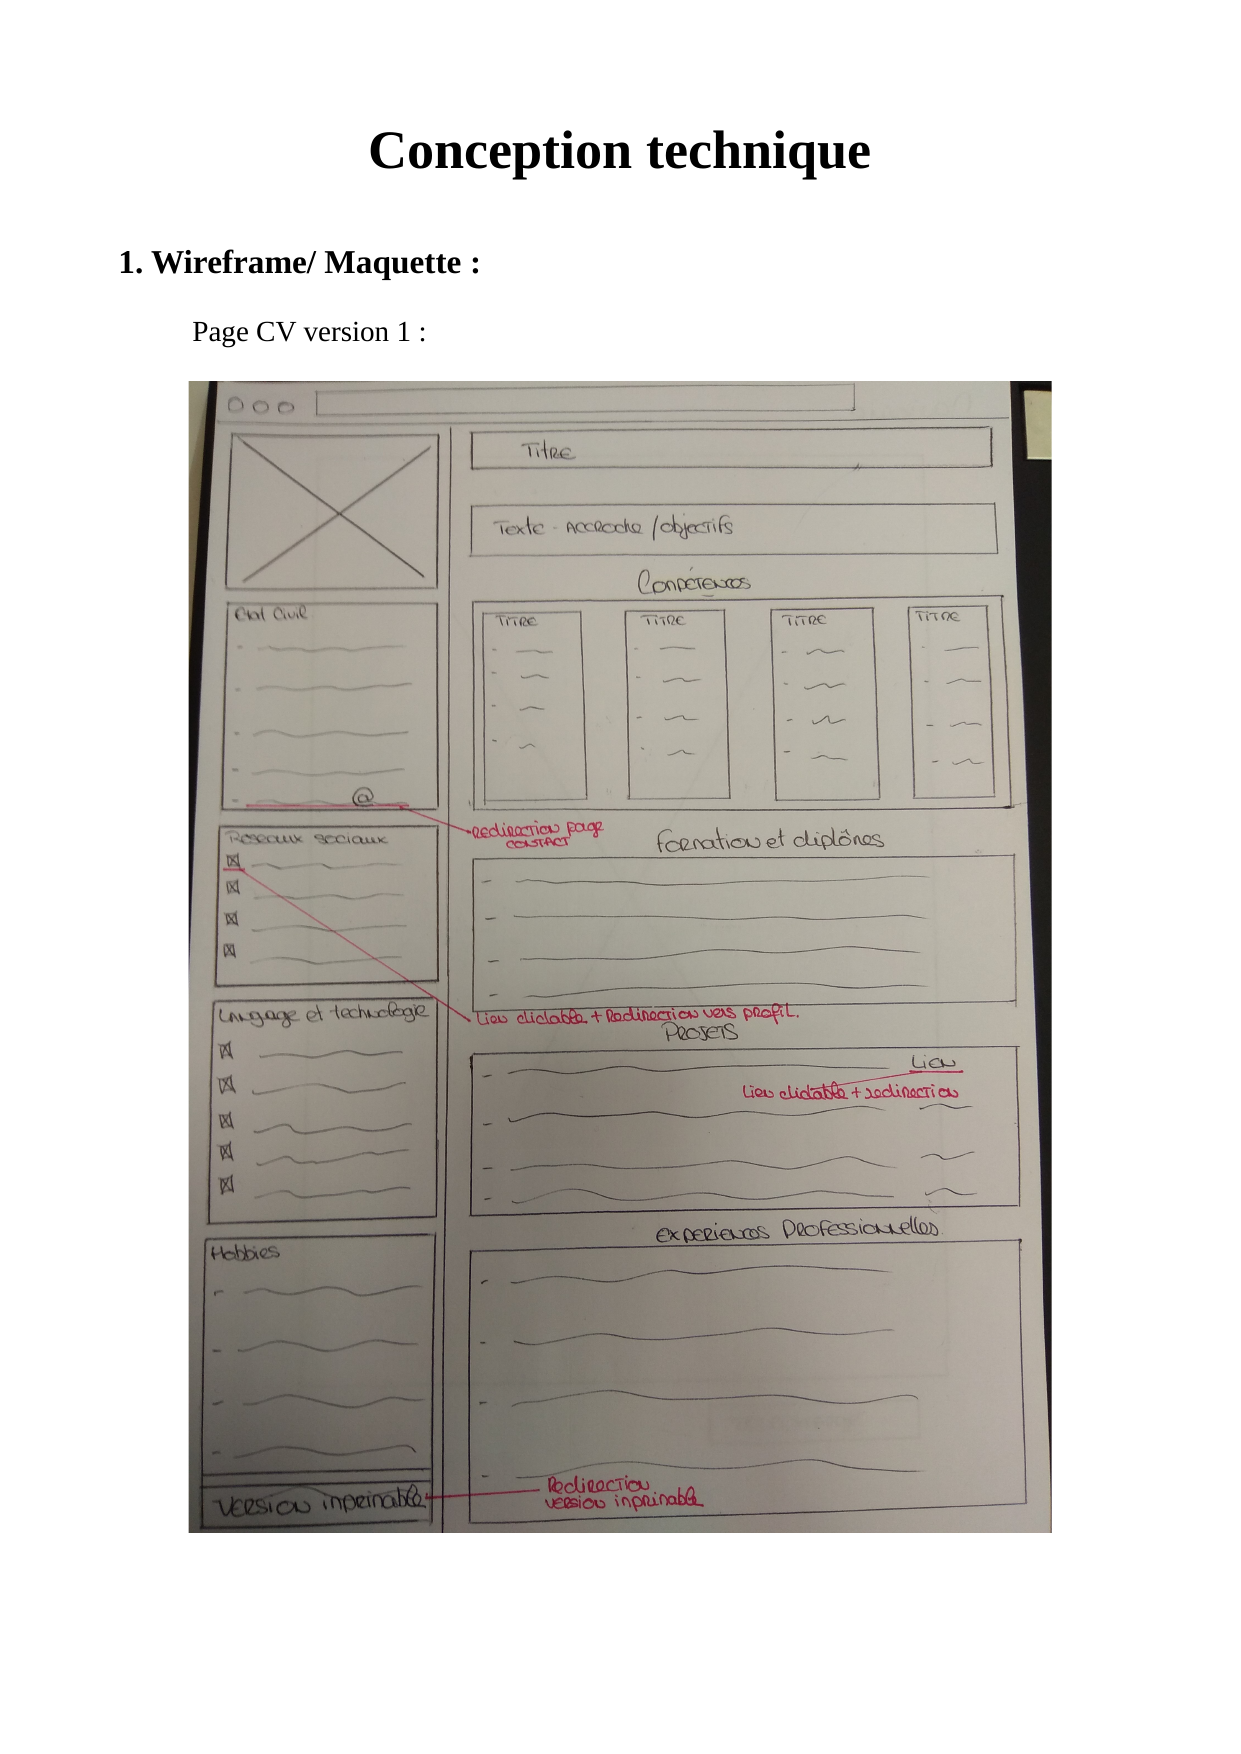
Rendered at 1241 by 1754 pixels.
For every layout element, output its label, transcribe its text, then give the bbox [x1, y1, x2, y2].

text Page CV version 1 : [118, 314, 1122, 348]
text 1. Wireframe/ Maquette : [118, 243, 1122, 281]
picture [188, 381, 1052, 1533]
text Conception technique [118, 118, 1122, 180]
